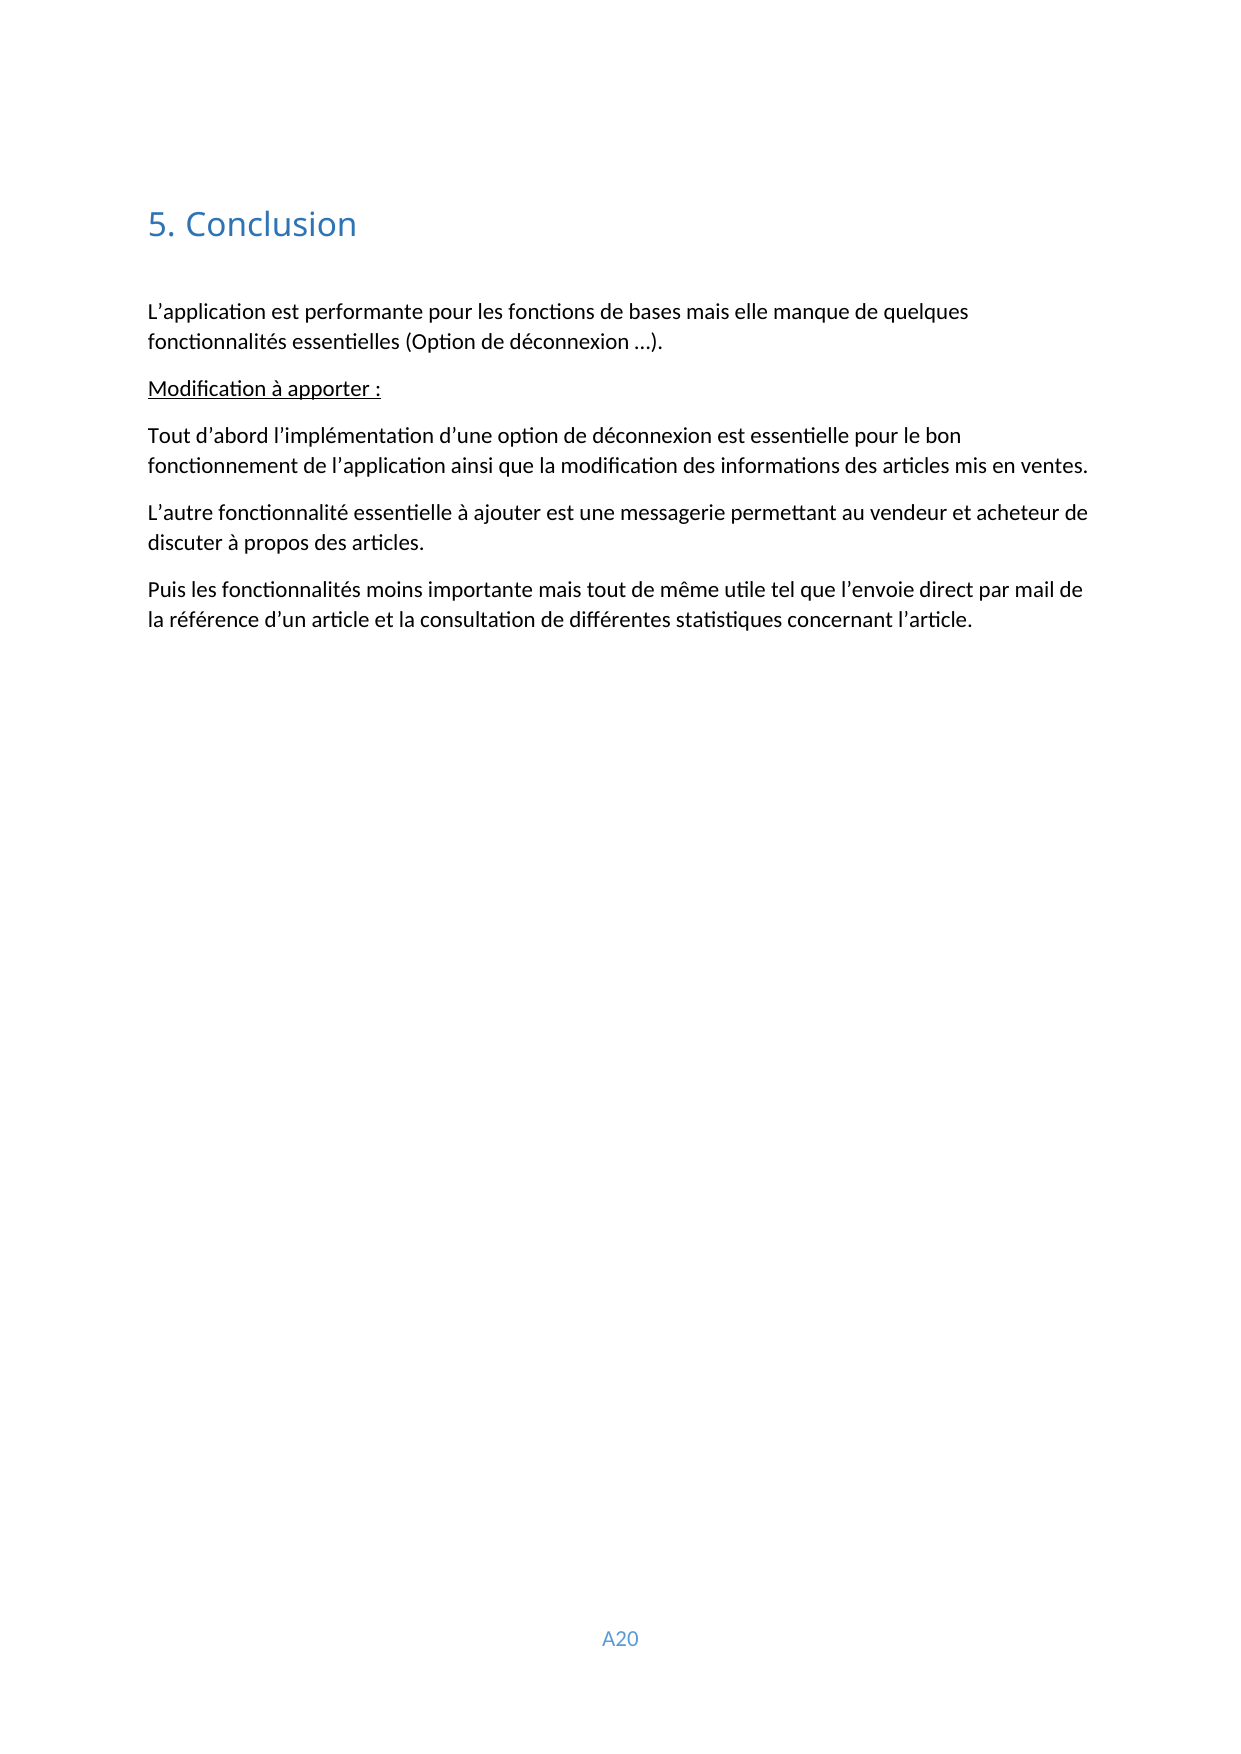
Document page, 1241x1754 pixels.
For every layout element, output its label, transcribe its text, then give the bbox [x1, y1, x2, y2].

text L’autre fonctionnalité essentielle à ajouter est une messagerie permettant au vendeur et acheteur de discuter à propos des articles. [148, 498, 1093, 556]
text Puis les fonctionnalités moins importante mais tout de même utile tel que l’envoie direct par mail de la référence d’un article et la consultation de différentes statistiques concernant l’article. [148, 575, 1093, 633]
text Tout d’abord l’implémentation d’une option de déconnexion est essentielle pour le bon fonctionnement de l’application ainsi que la modification des informations des articles mis en ventes. [148, 421, 1093, 479]
subtitle Conclusion [148, 201, 1093, 246]
text L’application est performante pour les fonctions de bases mais elle manque de quelques fonctionnalités essentielles (Option de déconnexion …). [148, 297, 1093, 355]
text Modification à apporter : [148, 374, 1093, 402]
